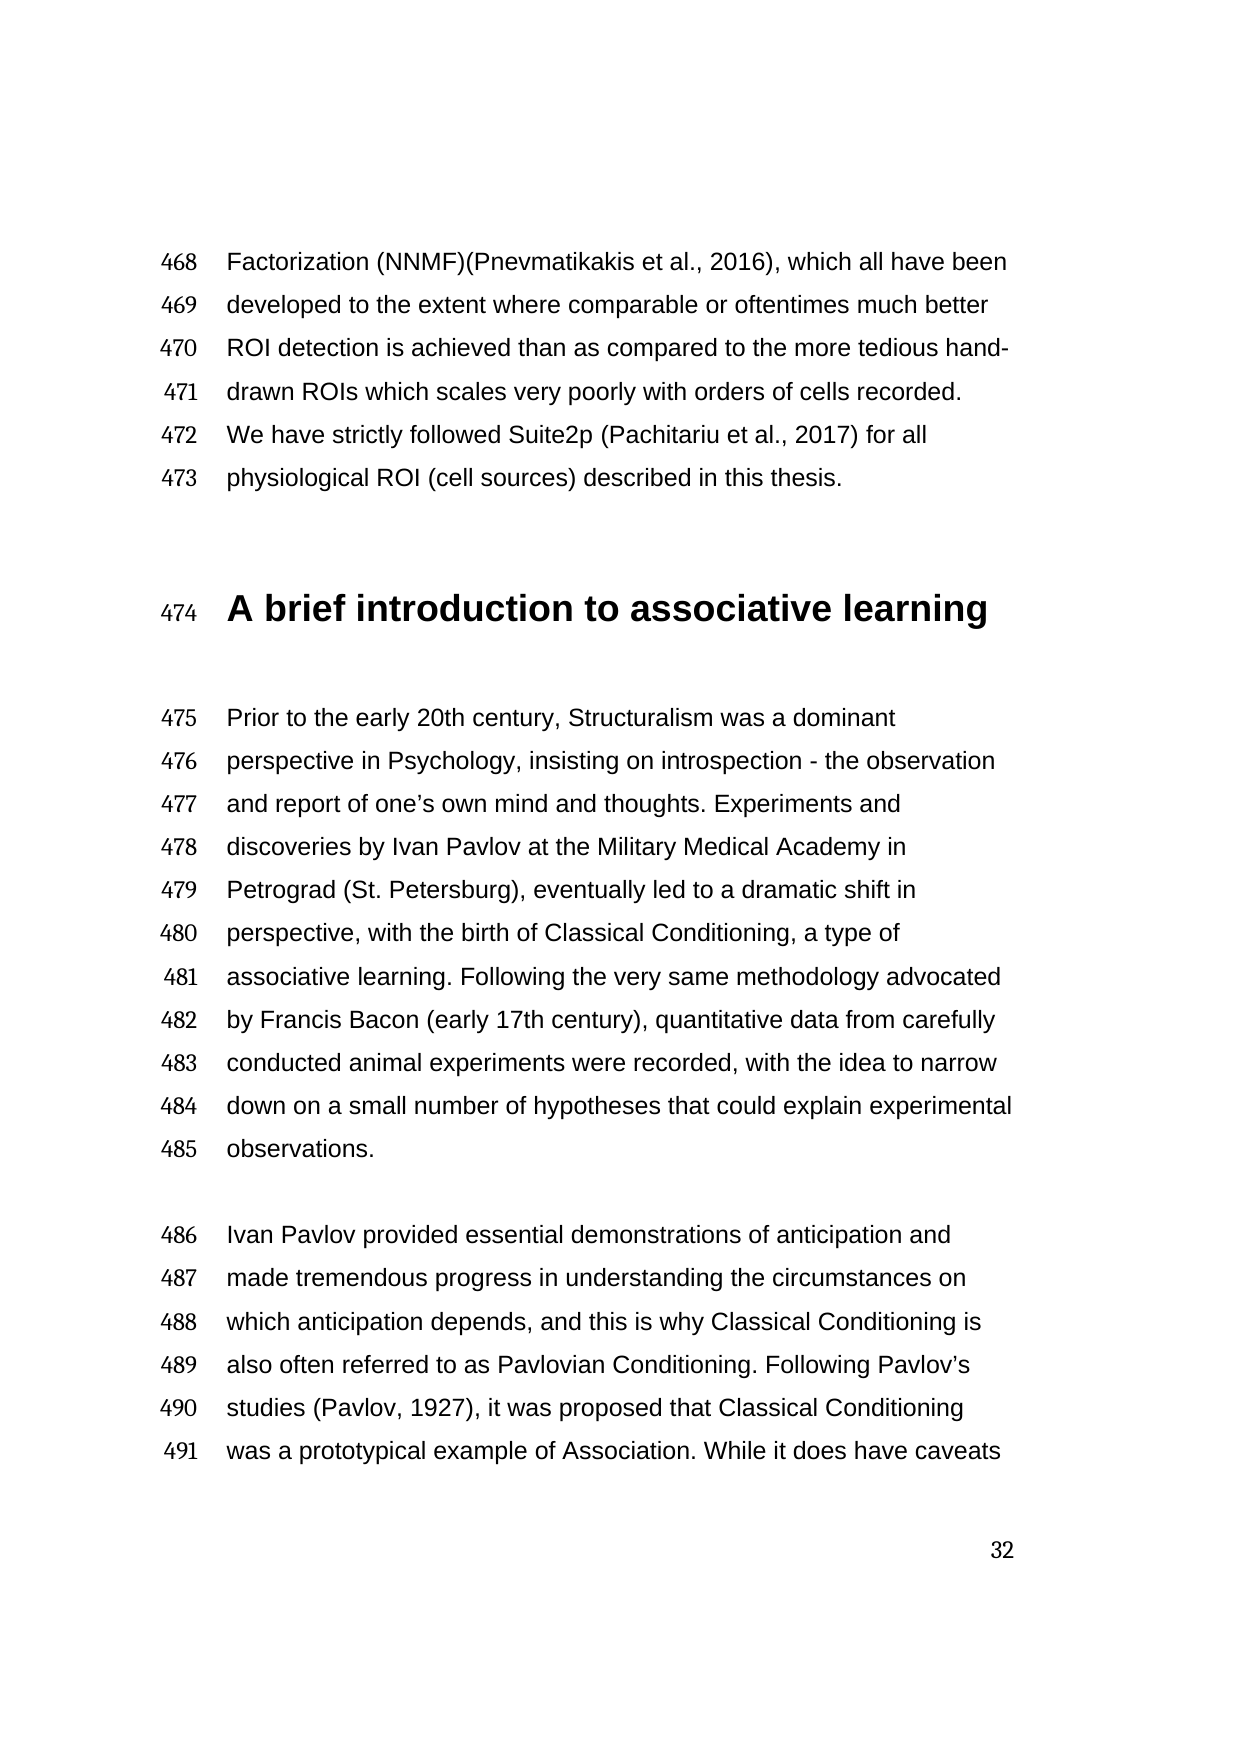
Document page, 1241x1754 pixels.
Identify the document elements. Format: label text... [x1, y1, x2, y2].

text Prior to the early 20th century, Structuralism was a dominant perspective in Psychology, insisting on introspection - the observation and report of one’s own mind and thoughts. Experiments and discoveries by Ivan Pavlov at the Military Medical Academy in Petrograd (St. Petersburg), eventually led to a dramatic shift in perspective, with the birth of Classical Conditioning, a type of associative learning. Following the very same methodology advocated by Francis Bacon (early 17th century), quantitative data from carefully conducted animal experiments were recorded, with the idea to narrow down on a small number of hypotheses that could explain experimental observations. [226, 703, 1014, 1163]
subtitle A brief introduction to associative learning [226, 587, 1014, 630]
text We have strictly followed Suite2p (Pachitariu et al., 2017)⁠ for all physiological ROI (cell sources) described in this thesis. [226, 420, 1014, 492]
text Ivan Pavlov provided essential demonstrations of anticipation and made tremendous progress in understanding the circumstances on which anticipation depends, and this is why Classical Conditioning is also often referred to as Pavlovian Conditioning. Following Pavlov’s studies (Pavlov, 1927)⁠, it was proposed that Classical Conditioning was a prototypical example of Association. While it does have caveats [226, 1220, 1014, 1464]
text Factorization (NNMF)(Pnevmatikakis et al., 2016)⁠, which all have been developed to the extent where comparable or oftentimes much better ROI detection is achieved than as compared to the more tedious hand-drawn ROIs which scales very poorly with orders of cells recorded. [226, 247, 1014, 405]
